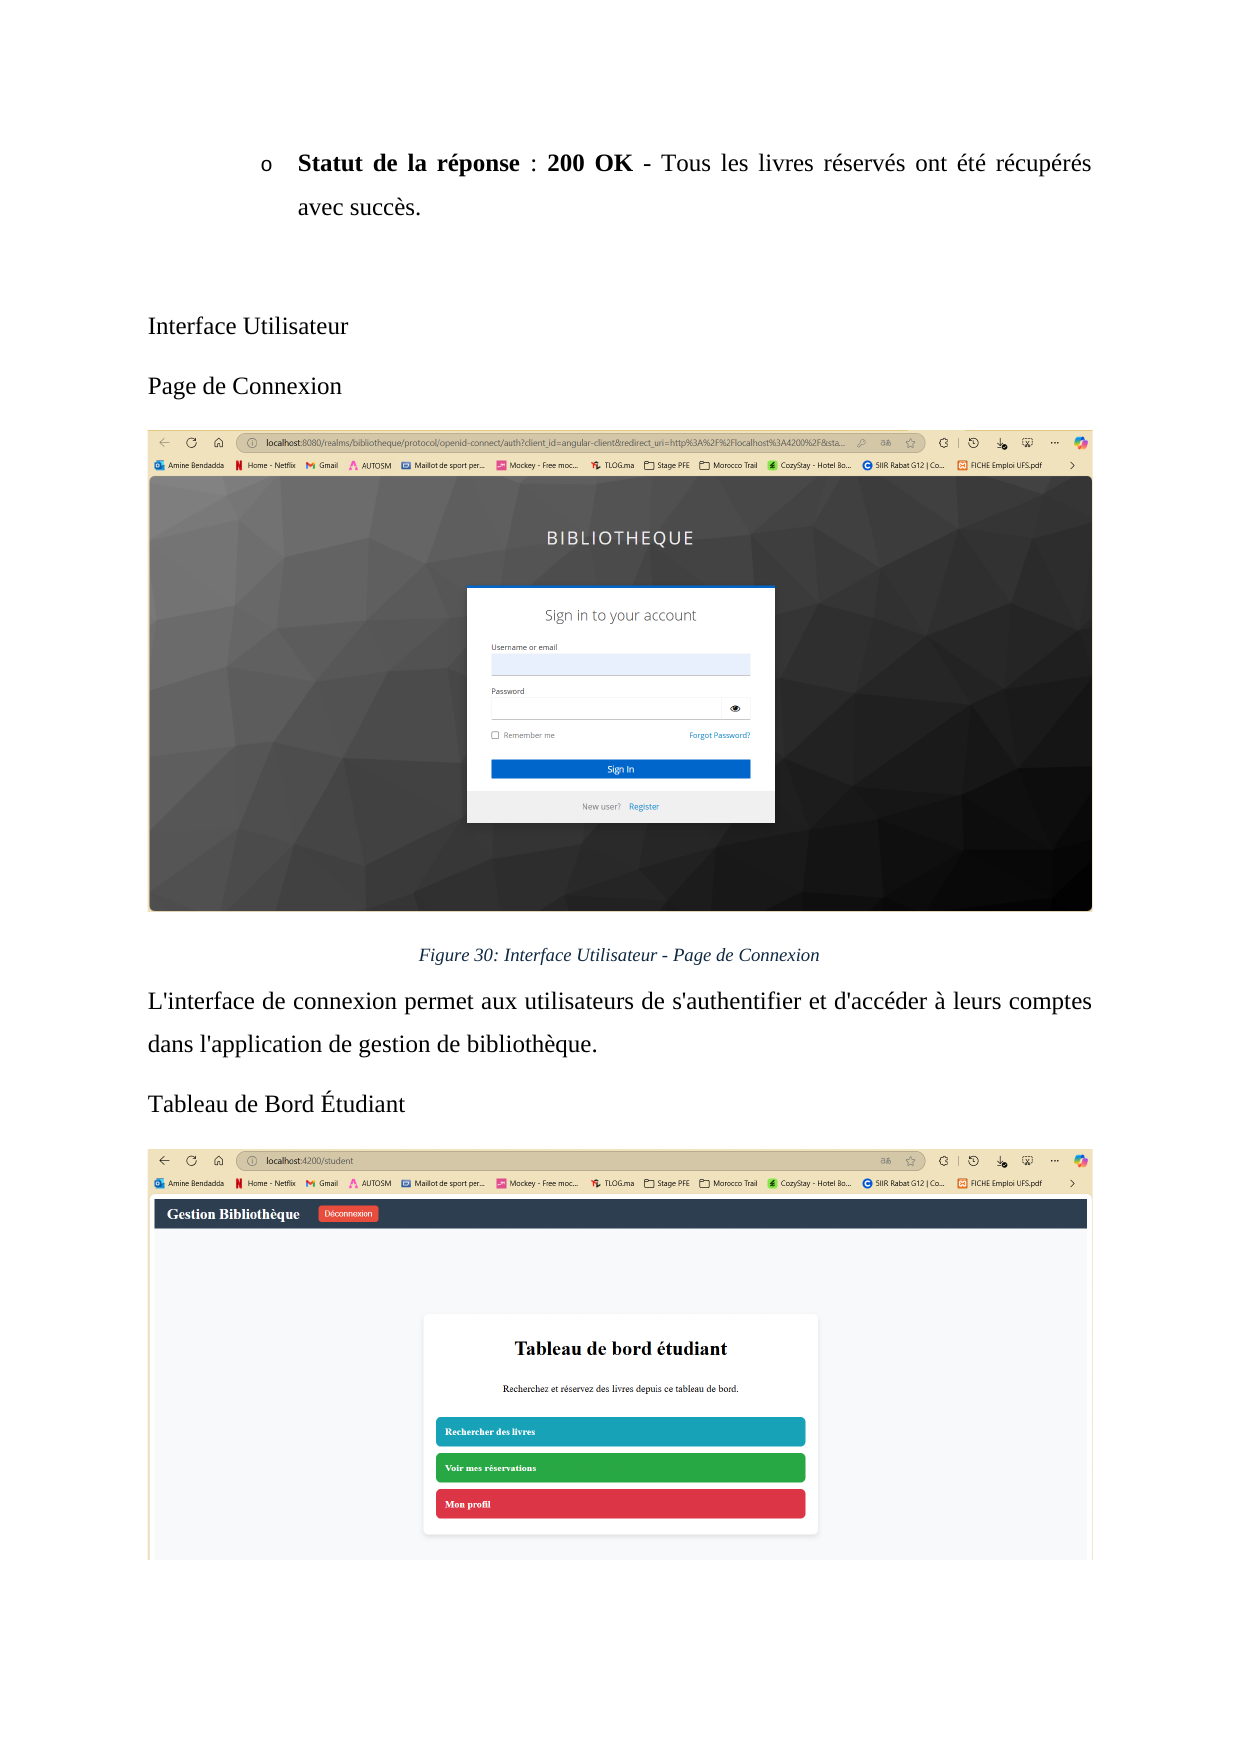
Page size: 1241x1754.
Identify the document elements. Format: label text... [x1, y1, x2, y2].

text Figure 30: Interface Utilisateur - Page de Connexion [148, 944, 1093, 966]
list Statut de la réponse : 200 OK - Tous les livres réservés ont été récupérés avec succès. [260, 148, 1093, 220]
text Tableau de Bord Étudiant [148, 1089, 1093, 1118]
text L'interface de connexion permet aux utilisateurs de s'authentifier et d'accéder à leurs comptes dans l'application de gestion de bibliothèque. [148, 986, 1093, 1058]
text Page de Connexion [148, 371, 1093, 400]
text Interface Utilisateur [148, 311, 1093, 340]
